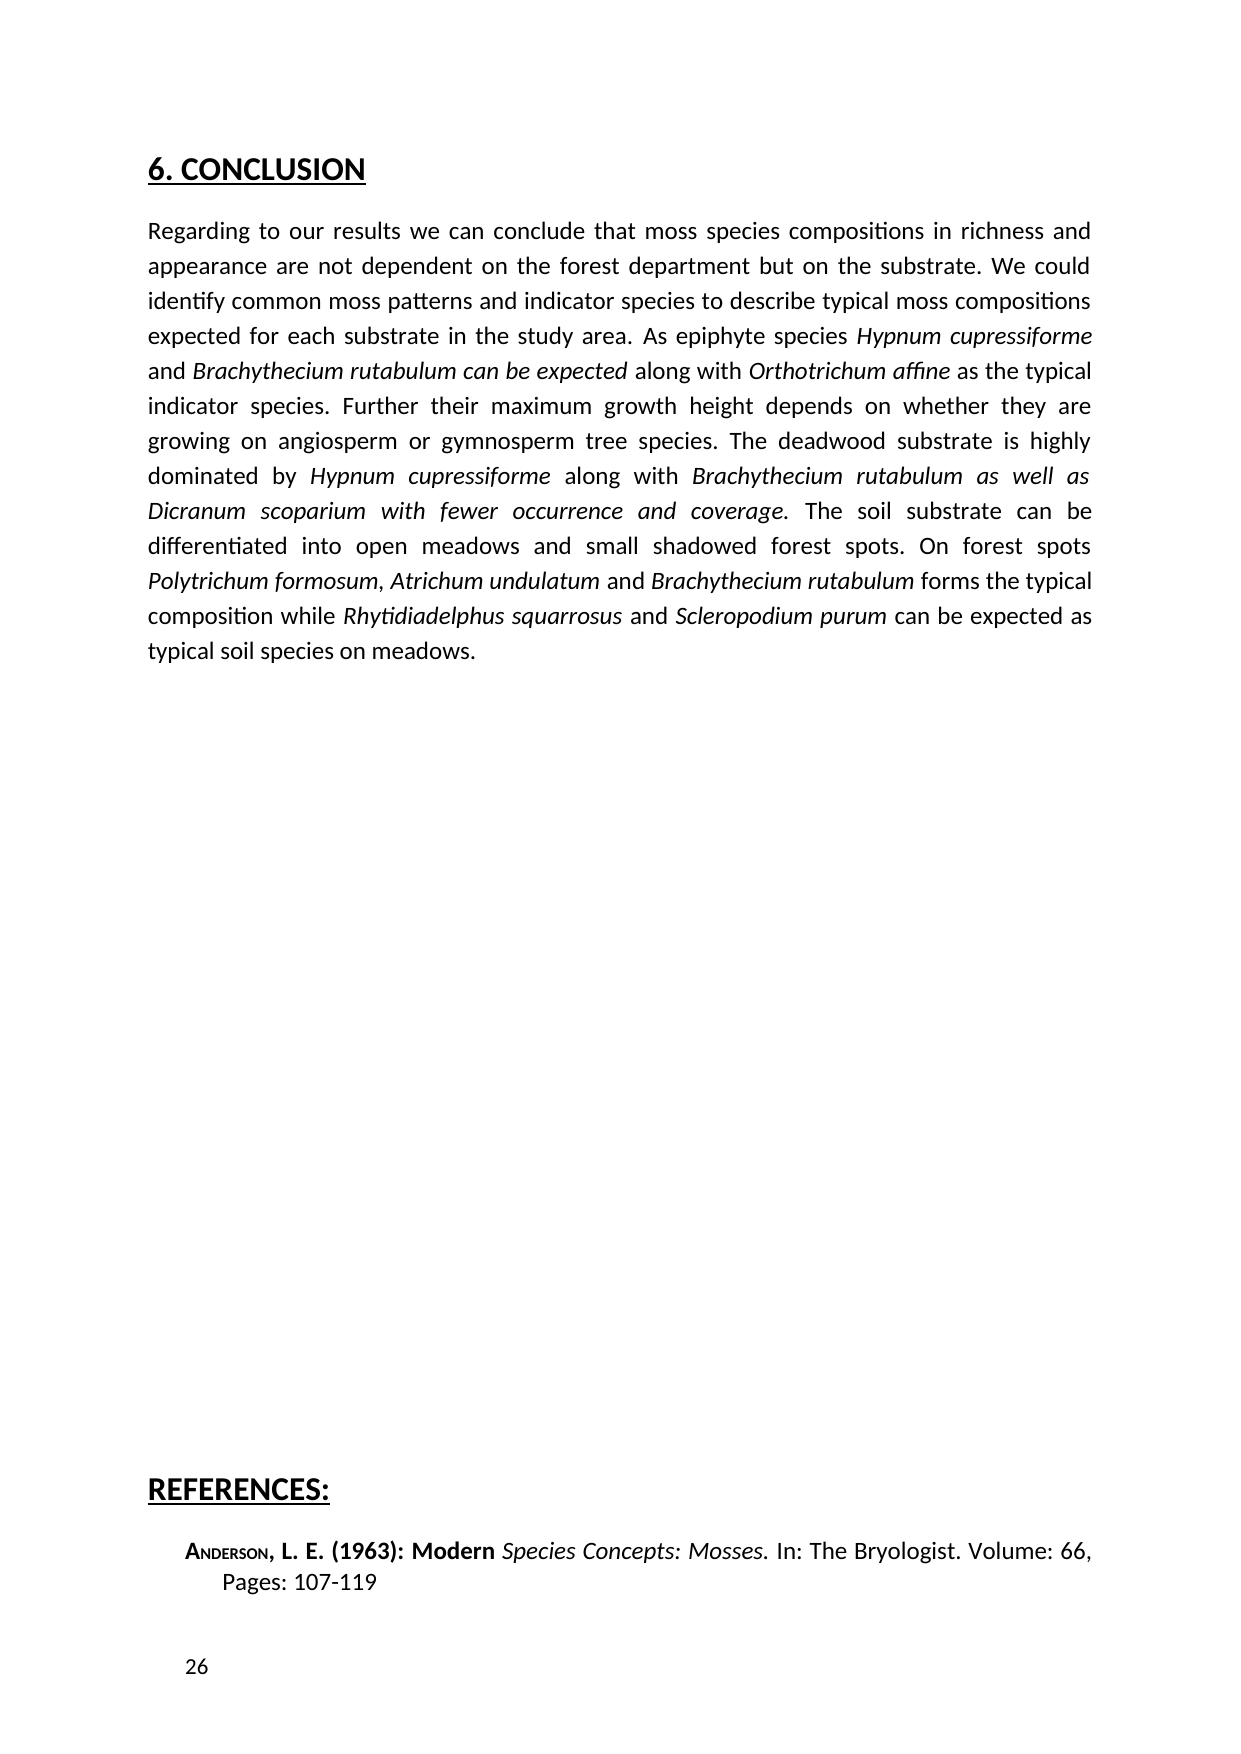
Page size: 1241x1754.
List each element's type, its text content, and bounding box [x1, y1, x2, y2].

text References: [148, 1468, 1092, 1509]
text 6. Conclusion [148, 148, 1092, 188]
text Regarding to our results we can conclude that moss species compositions in richness and appearance are not dependent on the forest department but on the substrate. We could identify common moss patterns and indicator species to describe typical moss compositions expected for each substrate in the study area. As epiphyte species Hypnum cupressiforme and Brachythecium rutabulum can be expected along with Orthotrichum affine as the typical indicator species. Further their maximum growth height depends on whether they are growing on angiosperm or gymnosperm tree species. The deadwood substrate is highly dominated by Hypnum cupressiforme along with Brachythecium rutabulum as well as Dicranum scoparium with fewer occurrence and coverage. The soil substrate can be differentiated into open meadows and small shadowed forest spots. On forest spots Polytrichum formosum, Atrichum undulatum and Brachythecium rutabulum forms the typical composition while Rhytidiadelphus squarrosus and Scleropodium purum can be expected as typical soil species on meadows. [148, 215, 1092, 666]
text Anderson, L. E. (1963): Modern Species Concepts: Mosses. In: The Bryologist. Volume: 66, Pages: 107-119 [185, 1536, 1092, 1597]
